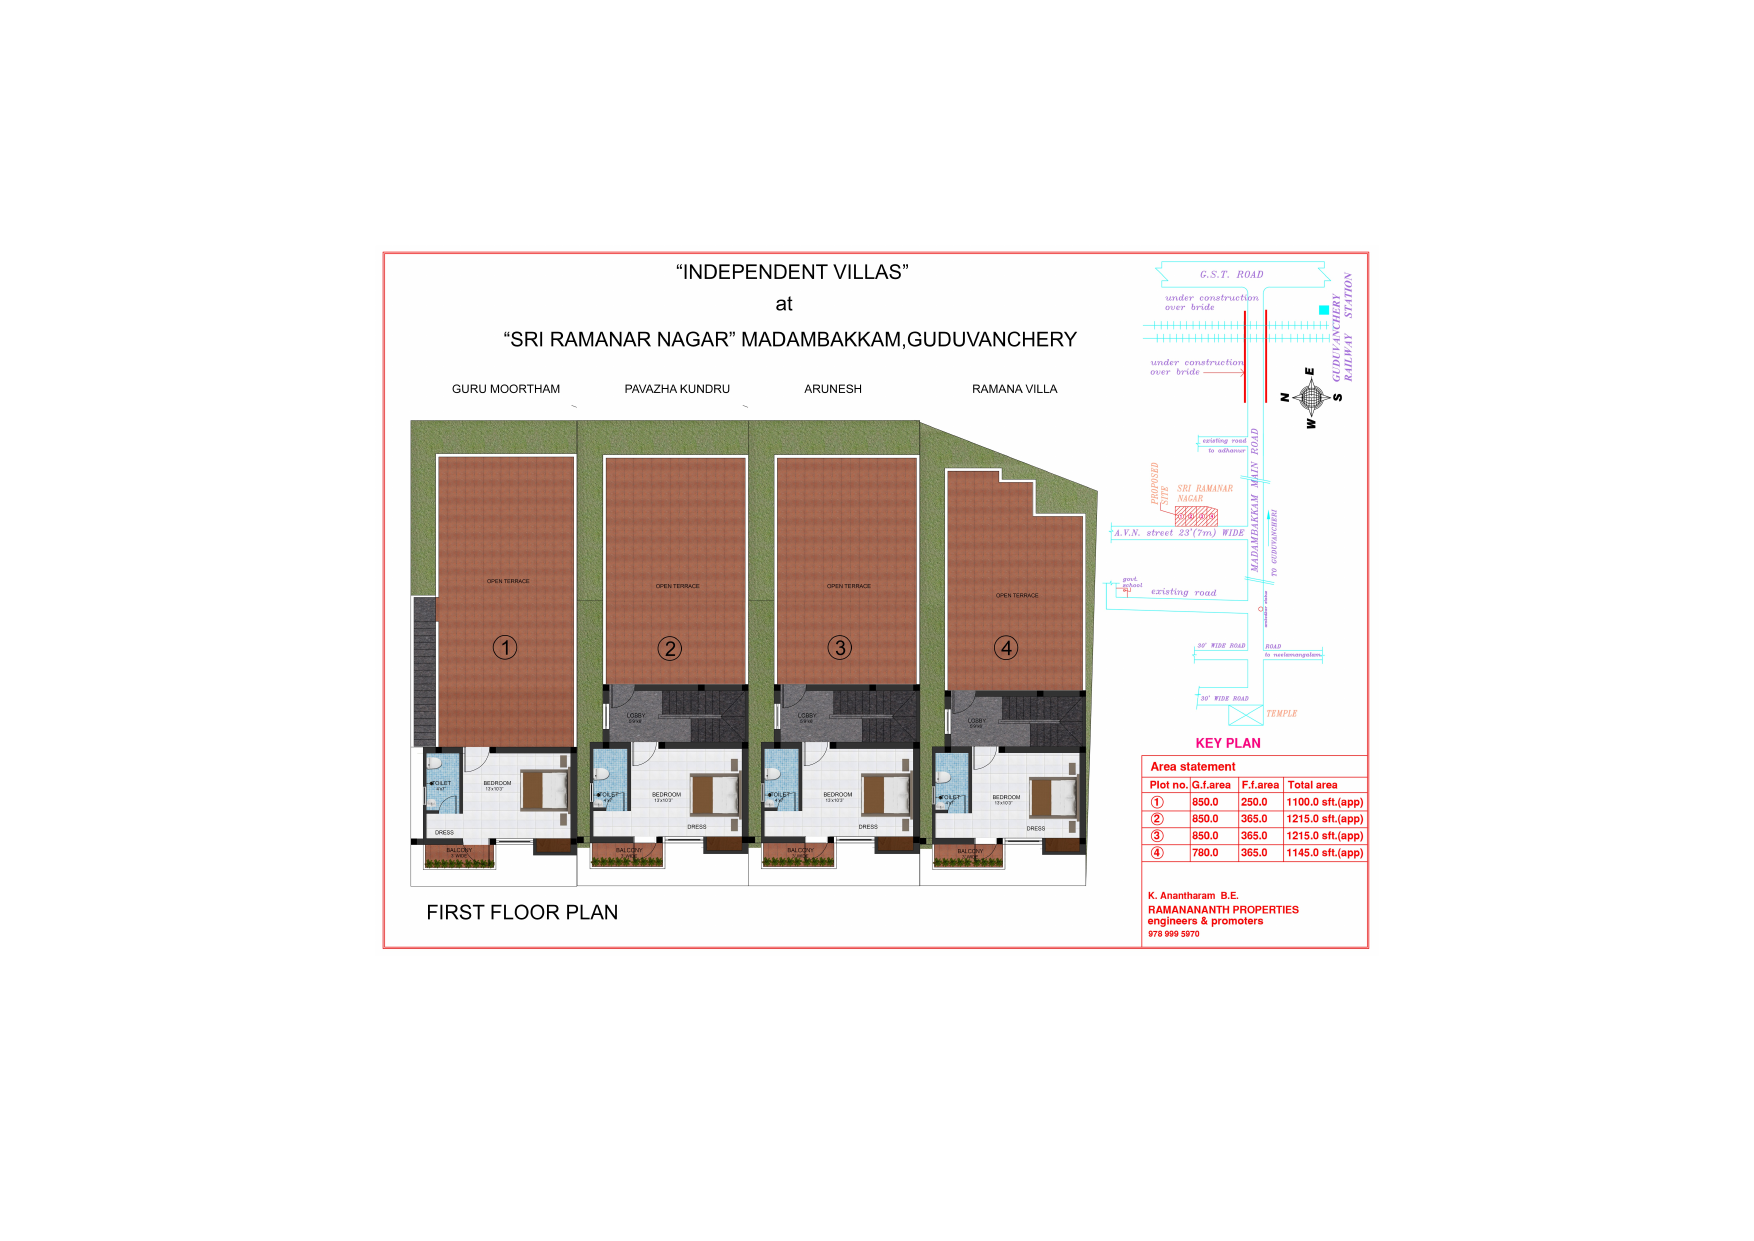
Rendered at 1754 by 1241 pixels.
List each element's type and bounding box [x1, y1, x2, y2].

picture [375, 245, 1379, 956]
